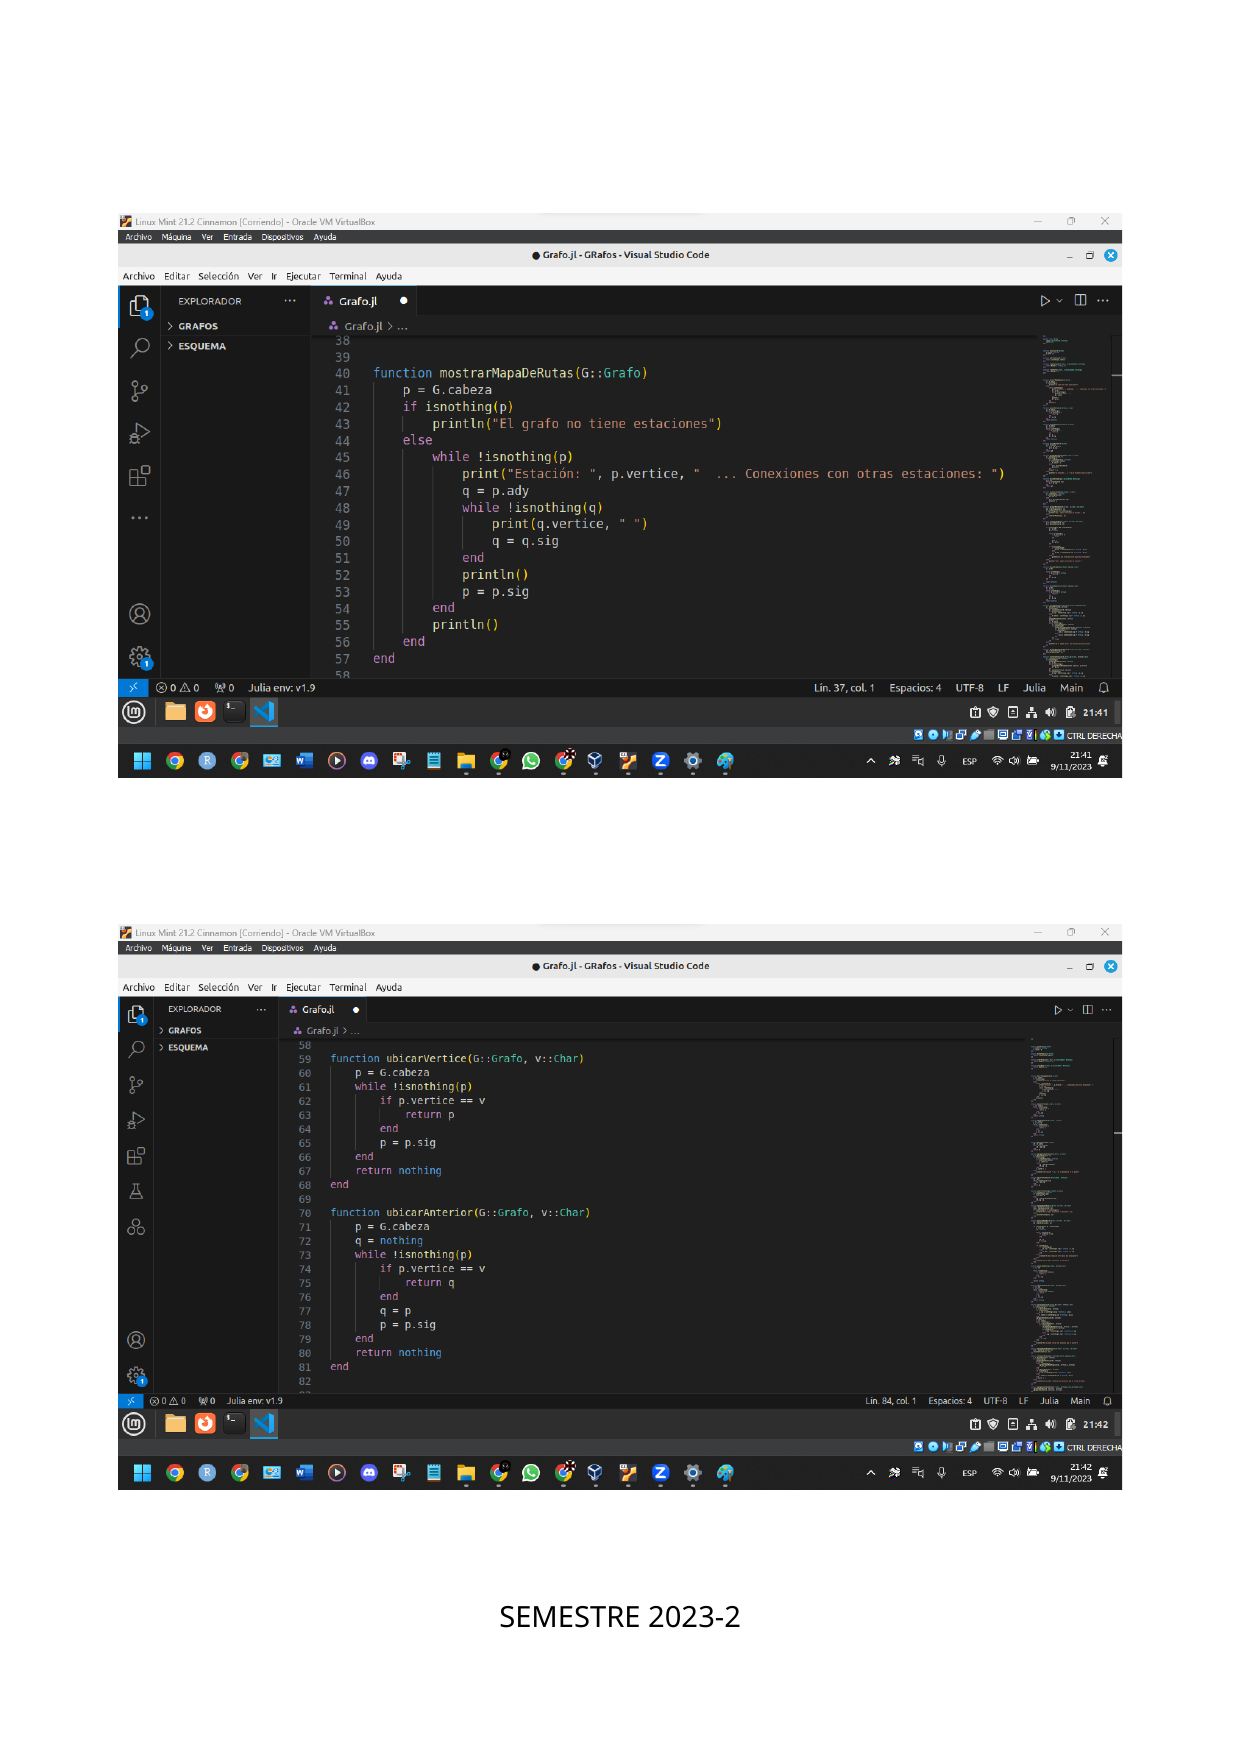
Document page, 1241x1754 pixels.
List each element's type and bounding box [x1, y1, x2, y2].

picture [118, 213, 1123, 778]
picture [118, 924, 1123, 1490]
